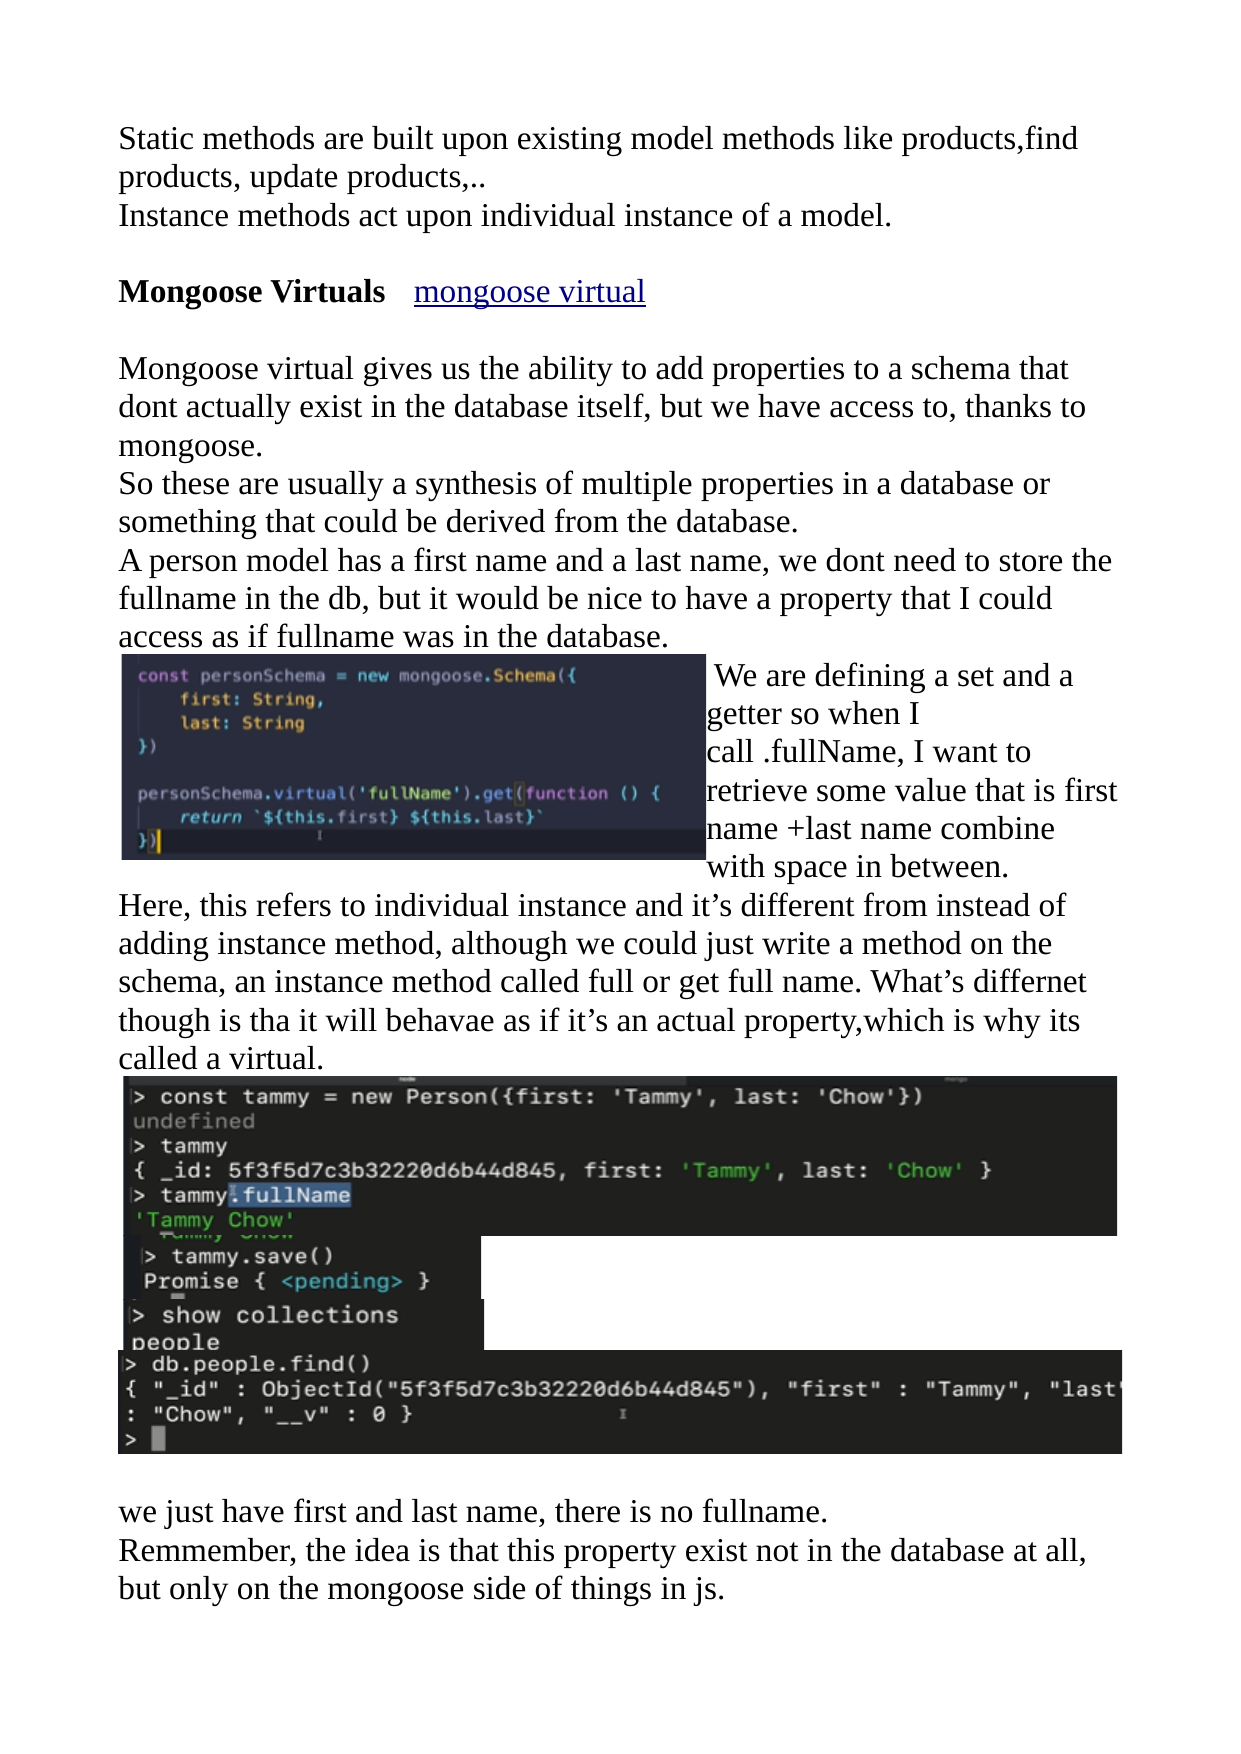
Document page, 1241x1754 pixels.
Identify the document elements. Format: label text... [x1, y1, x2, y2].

picture [121, 654, 707, 860]
picture [118, 1076, 1123, 1454]
text Mongoose Virtuals mongoose virtual [118, 271, 1122, 310]
text A person model has a first name and a last name, we dont need to store the fullname in the db, but it would be nice to have a property that I could access as if fullname was in the database. [118, 540, 1122, 655]
text So these are usually a synthesis of multiple properties in a database or something that could be derived from the database. [118, 463, 1122, 540]
text we just have first and last name, there is no fullname. [118, 1492, 1122, 1530]
text Remmember, the idea is that this property exist not in the database at all, but only on the mongoose side of things in js. [118, 1530, 1122, 1607]
text Static methods are built upon existing model methods like products,find products, update products,.. [118, 118, 1122, 195]
text Mongoose virtual gives us the ability to add properties to a schema that dont actually exist in the database itself, but we have access to, thanks to mongoose. [118, 348, 1122, 463]
text We are defining a set and a getter so when I call .fullName, I want to retrieve some value that is first name +last name combine with space in between. [118, 655, 1122, 885]
text Here, this refers to individual instance and it’s different from instead of adding instance method, although we could just write a method on the schema, an instance method called full or get full name. What’s differnet though is tha it will behavae as if it’s an actual property,which is why its called a virtual. [118, 885, 1122, 1076]
text Instance methods act upon individual instance of a model. [118, 195, 1122, 233]
